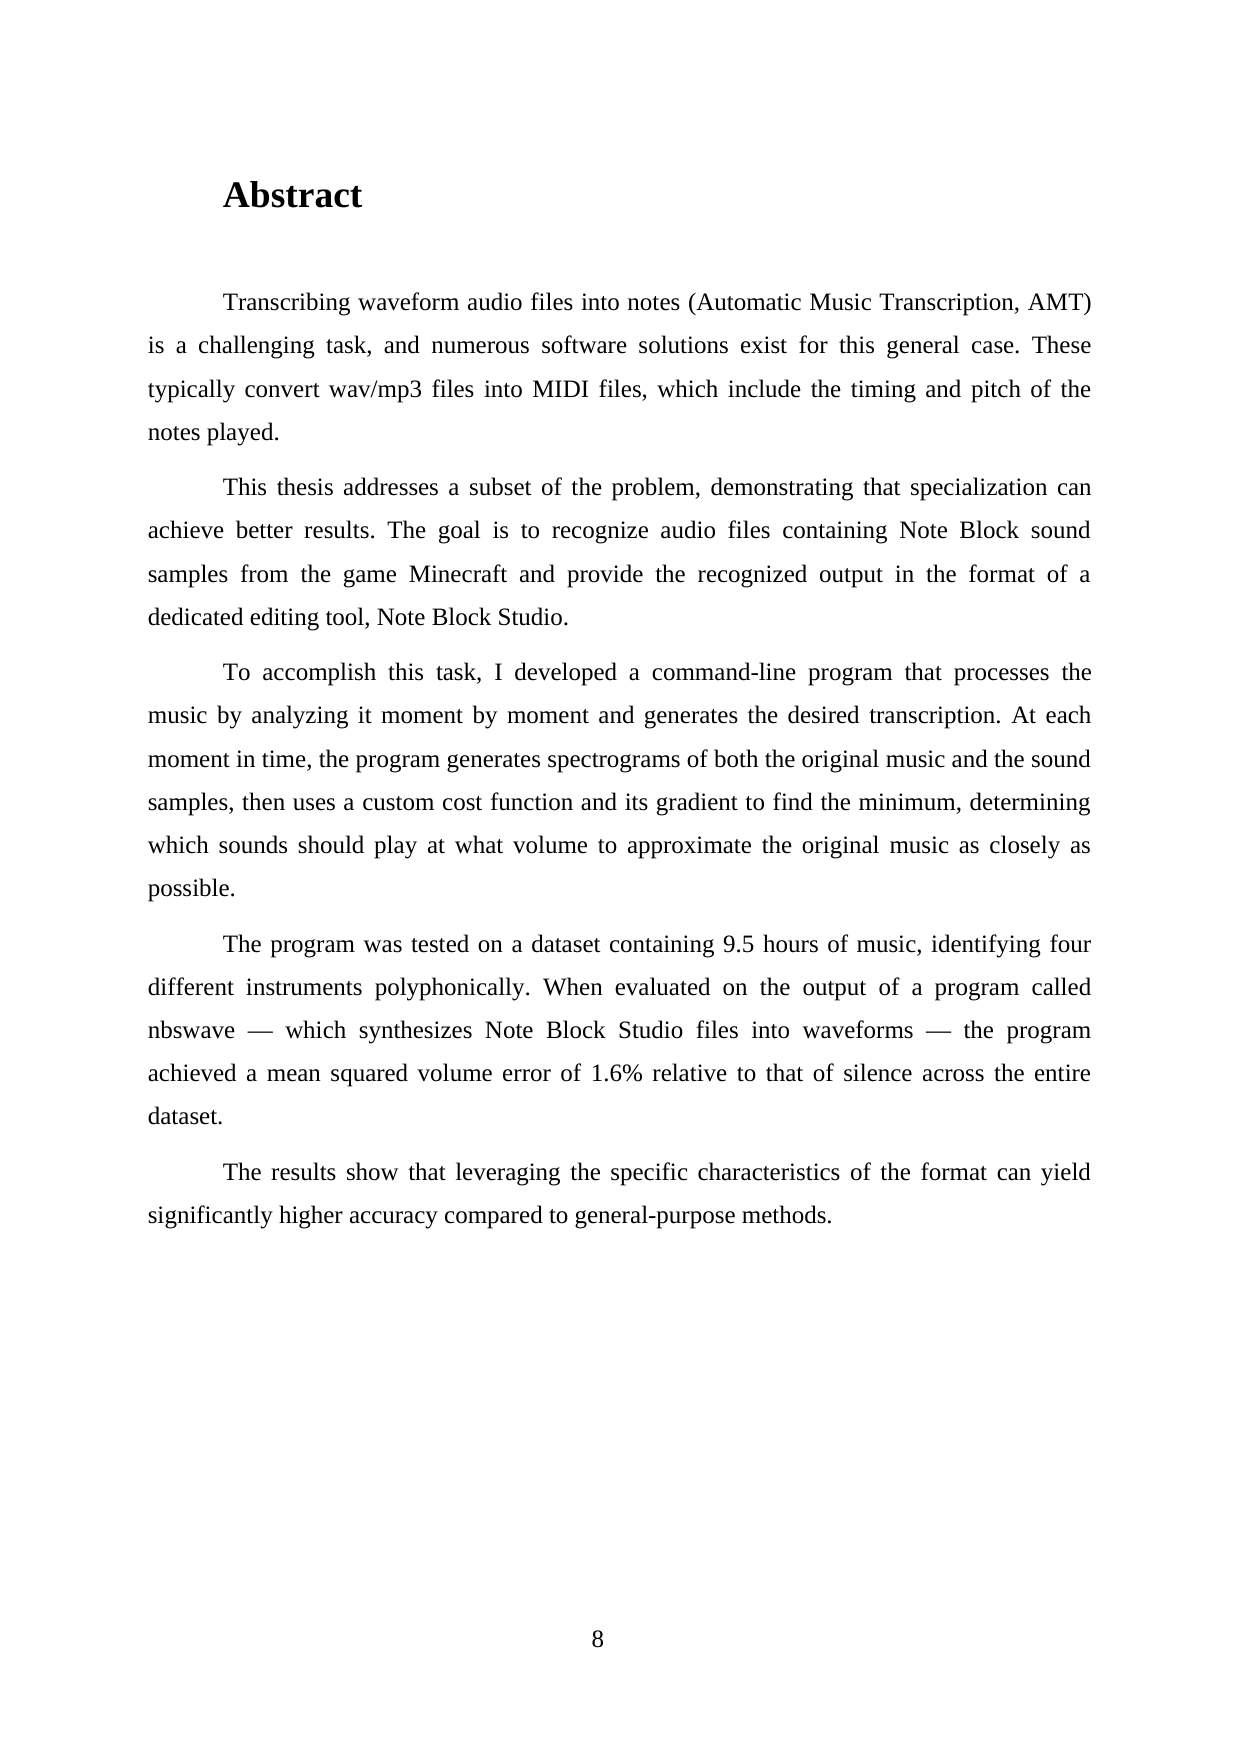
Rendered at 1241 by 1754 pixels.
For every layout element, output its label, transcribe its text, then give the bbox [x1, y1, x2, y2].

text Abstract [148, 173, 1092, 216]
text This thesis addresses a subset of the problem, demonstrating that specialization can achieve better results. The goal is to recognize audio files containing Note Block sound samples from the game Minecraft and provide the recognized output in the format of a dedicated editing tool, Note Block Studio. [148, 472, 1092, 631]
text Transcribing waveform audio files into notes (Automatic Music Transcription, AMT) is a challenging task, and numerous software solutions exist for this general case. These typically convert wav/mp3 files into MIDI files, which include the timing and pitch of the notes played. [148, 287, 1092, 446]
text The results show that leveraging the specific characteristics of the format can yield significantly higher accuracy compared to general-purpose methods. [148, 1157, 1092, 1229]
text To accomplish this task, I developed a command-line program that processes the music by analyzing it moment by moment and generates the desired transcription. At each moment in time, the program generates spectrograms of both the original music and the sound samples, then uses a custom cost function and its gradient to find the minimum, determining which sounds should play at what volume to approximate the original music as closely as possible. [148, 657, 1092, 902]
text The program was tested on a dataset containing 9.5 hours of music, identifying four different instruments polyphonically. When evaluated on the output of a program called nbswave — which synthesizes Note Block Studio files into waveforms — the program achieved a mean squared volume error of 1.6% relative to that of silence across the entire dataset. [148, 929, 1092, 1130]
